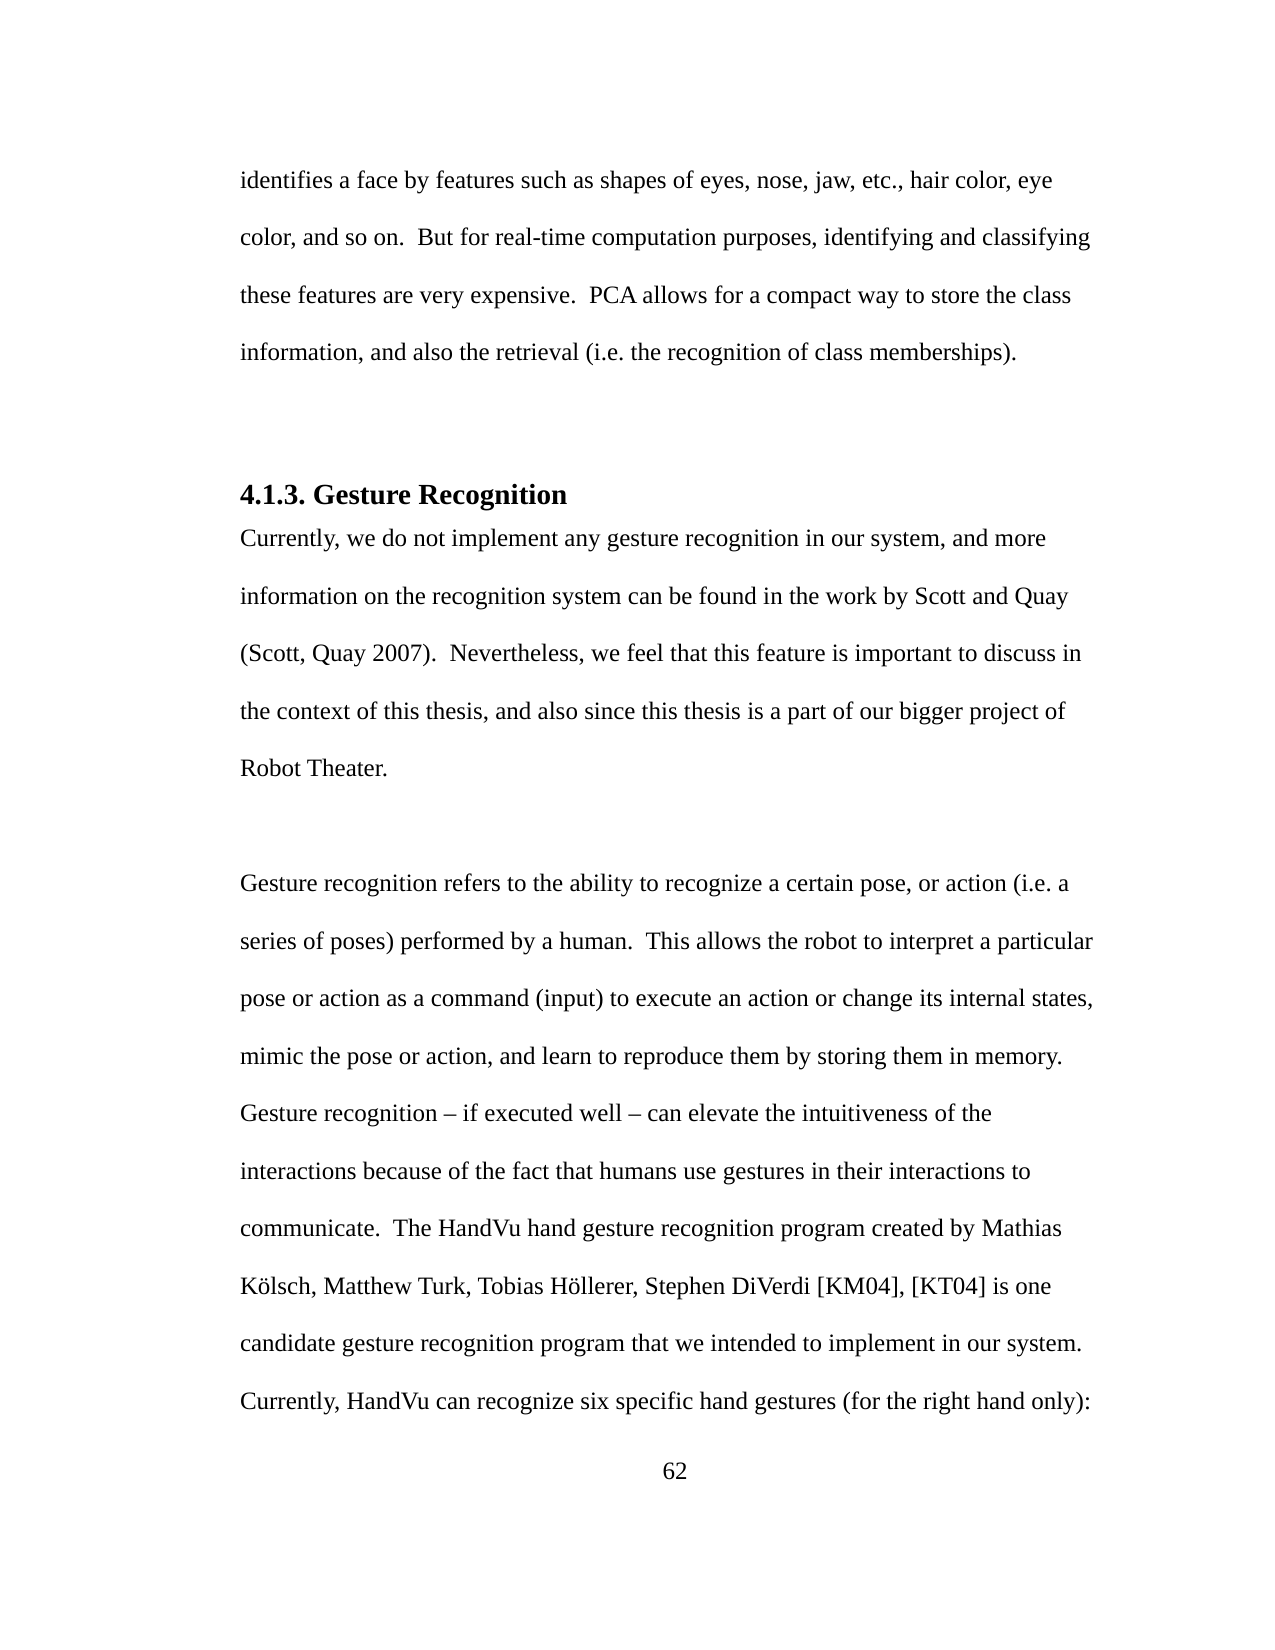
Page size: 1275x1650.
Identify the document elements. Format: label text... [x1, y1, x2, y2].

text identifies a face by features such as shapes of eyes, nose, jaw, etc., hair color, eye color, and so on. But for real-time computation purposes, identifying and classifying these features are very expensive. PCA allows for a compact way to store the class information, and also the retrieval (i.e. the recognition of class memberships). [240, 165, 1110, 366]
text Currently, we do not implement any gesture recognition in our system, and more information on the recognition system can be found in the work by Scott and Quay (Scott, Quay 2007). Nevertheless, we feel that this feature is important to discuss in the context of this thesis, and also since this thesis is a part of our bigger project of Robot Theater. [240, 523, 1110, 782]
subtitle 4.1.3. Gesture Recognition [240, 477, 1110, 511]
text Gesture recognition refers to the ability to recognize a certain pose, or action (i.e. a series of poses) performed by a human. This allows the robot to interpret a particular pose or action as a command (input) to execute an action or change its internal states, mimic the pose or action, and learn to reproduce them by storing them in memory. Gesture recognition – if executed well – can elevate the intuitiveness of the interactions because of the fact that humans use gestures in their interactions to communicate. The HandVu hand gesture recognition program created by Mathias Kölsch, Matthew Turk, Tobias Höllerer, Stephen DiVerdi [KM04], [KT04] is one candidate gesture recognition program that we intended to implement in our system. Currently, HandVu can recognize six specific hand gestures (for the right hand only): [240, 868, 1110, 1414]
